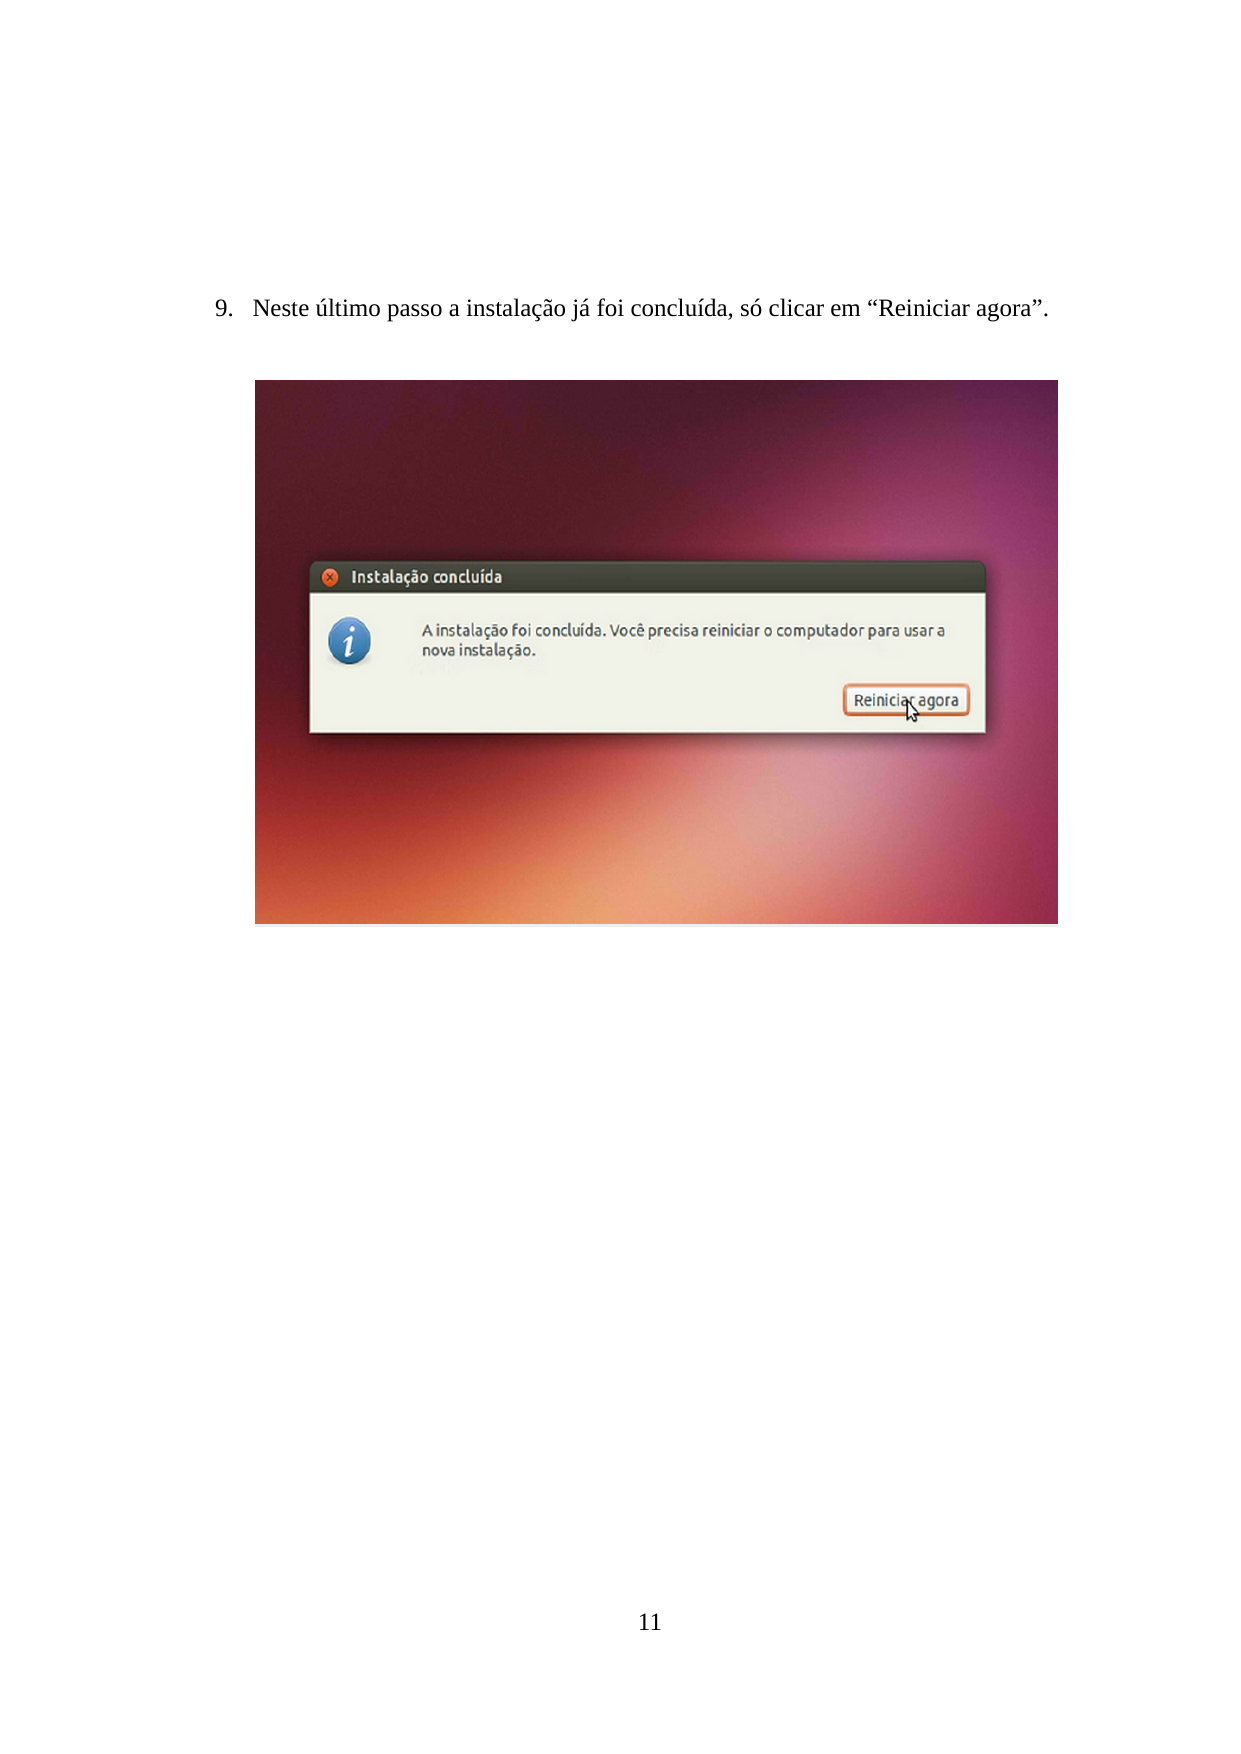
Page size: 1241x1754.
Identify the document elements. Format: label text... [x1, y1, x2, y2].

list Neste último passo a instalação já foi concluída, só clicar em “Reiniciar agora”. [215, 293, 1122, 322]
